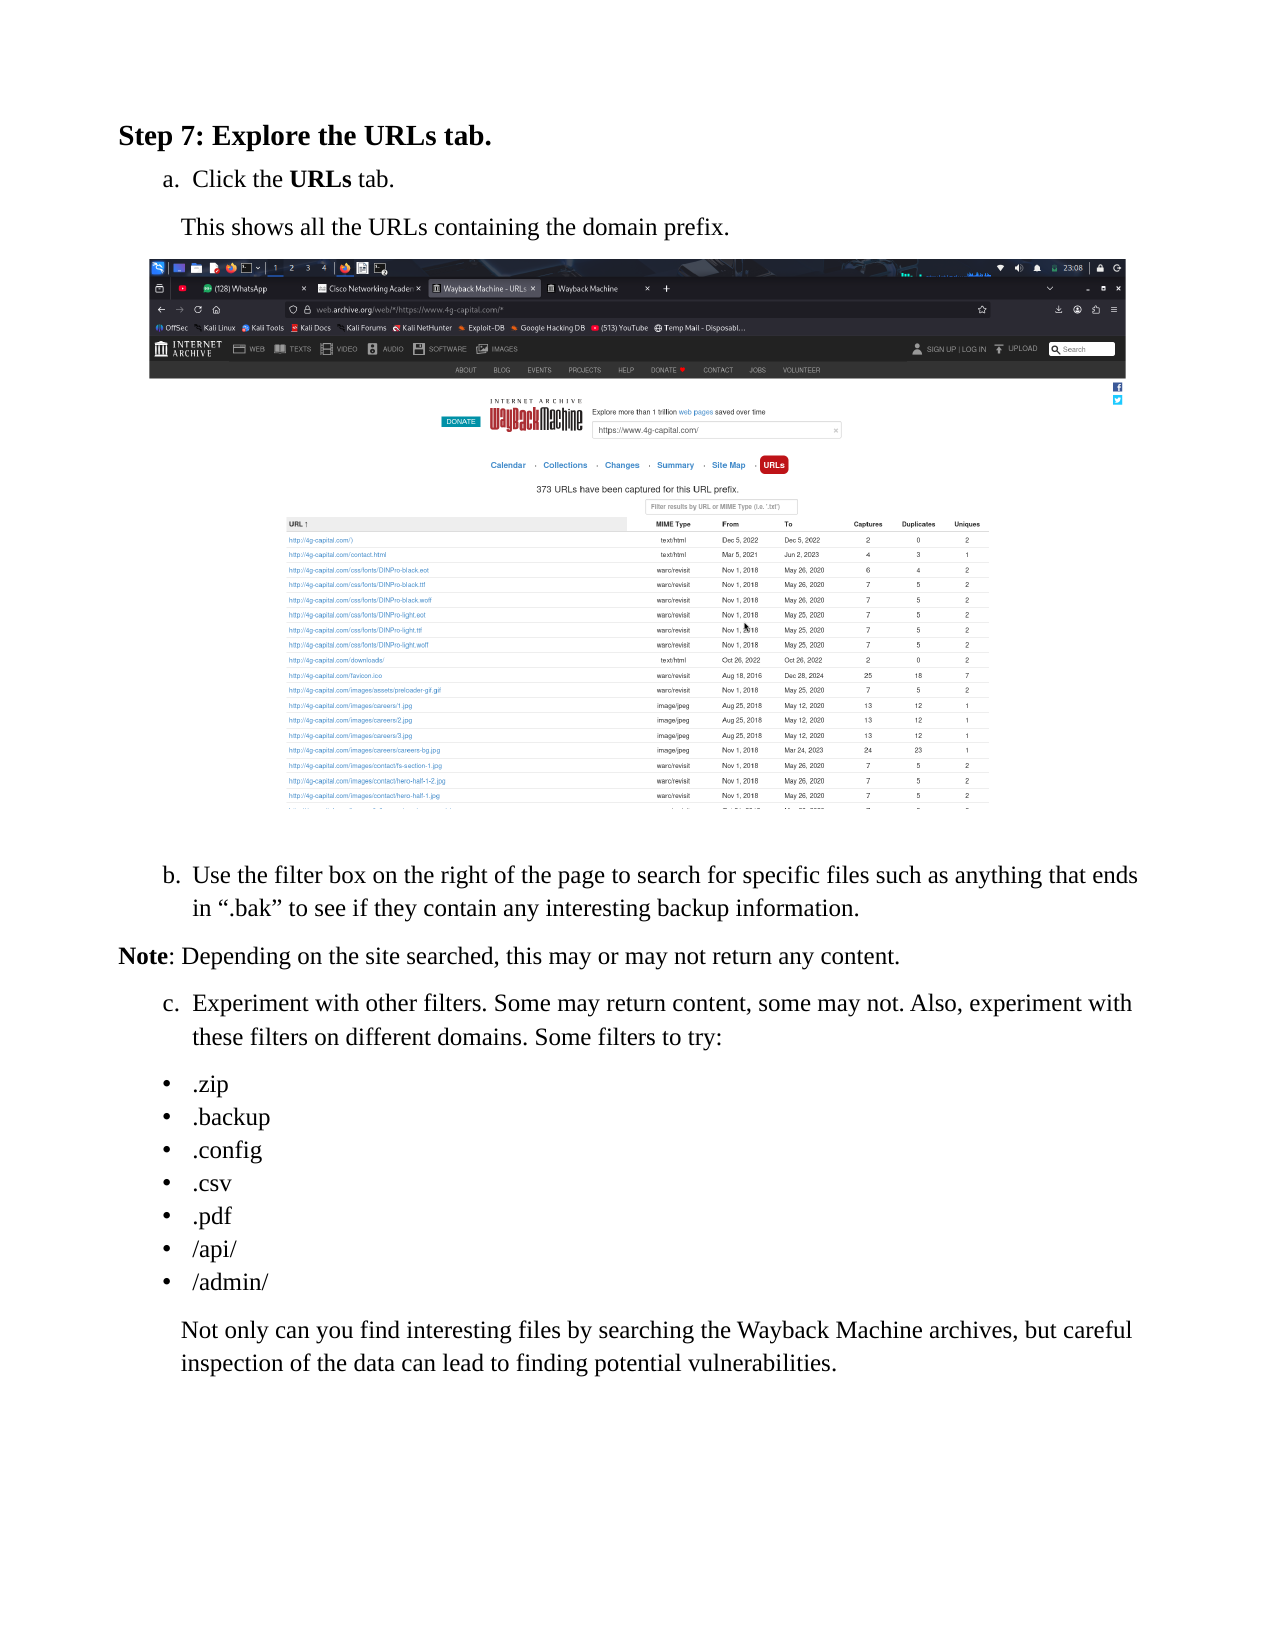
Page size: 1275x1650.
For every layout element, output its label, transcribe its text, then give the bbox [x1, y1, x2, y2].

picture [149, 259, 1126, 809]
list Click the URLs tab. [162, 164, 1157, 193]
list /api/ [162, 1234, 1157, 1263]
text Not only can you find interesting files by searching the Wayback Machine archives, but careful inspection of the data can lead to finding potential vulnerabilities. [181, 1315, 1157, 1377]
text Note: Depending on the site searched, this may or may not return any content. [118, 941, 1157, 970]
subtitle Step 7: Explore the URLs tab. [118, 118, 1157, 152]
text This shows all the URLs containing the domain prefix. [181, 212, 1157, 241]
list .pdf [162, 1201, 1157, 1230]
list .config [162, 1135, 1157, 1164]
list .zip [162, 1069, 1157, 1098]
list Use the filter box on the right of the page to search for specific files such as anything that ends in “.bak” to see if they contain any interesting backup information. [162, 860, 1157, 922]
list /admin/ [162, 1267, 1157, 1296]
list .csv [162, 1168, 1157, 1197]
list .backup [162, 1102, 1157, 1131]
list Experiment with other filters. Some may return content, some may not. Also, experiment with these filters on different domains. Some filters to try: [162, 988, 1157, 1050]
